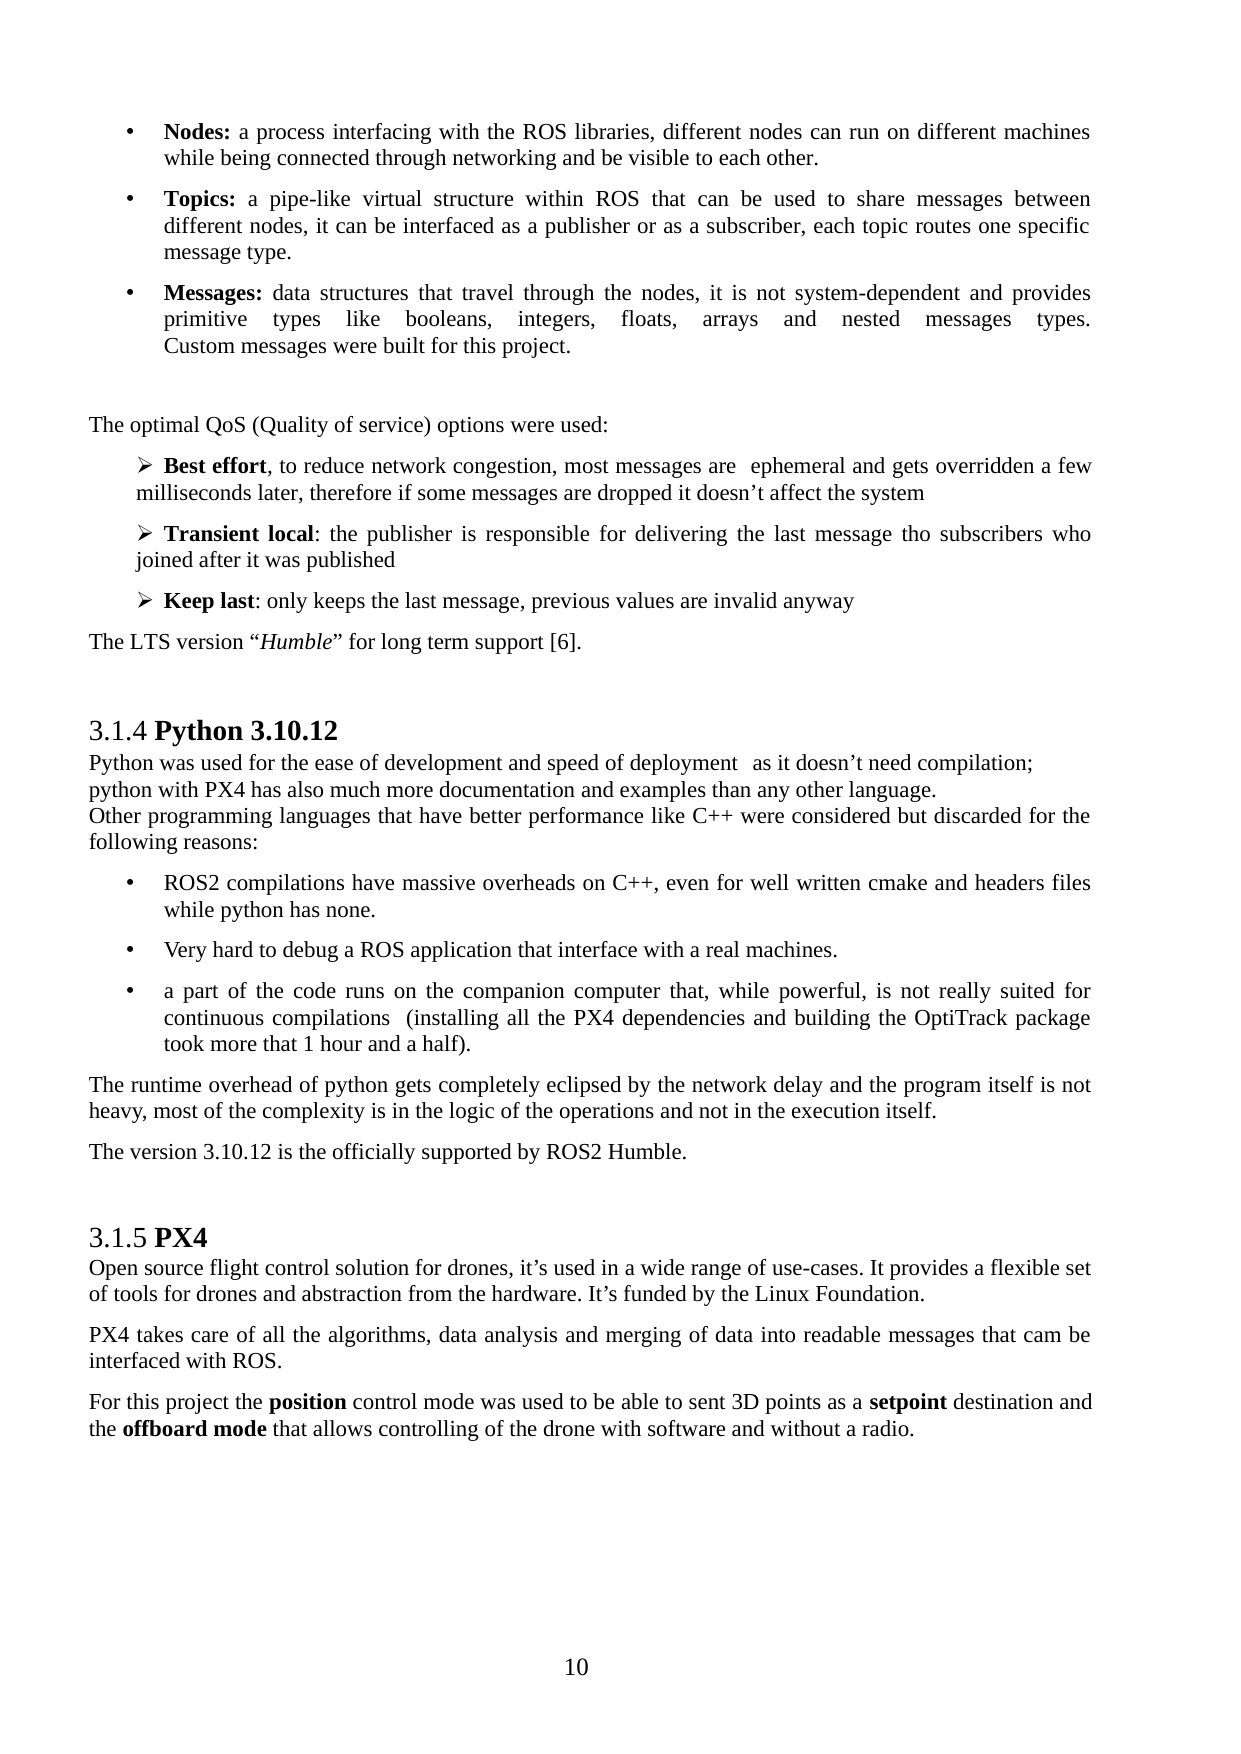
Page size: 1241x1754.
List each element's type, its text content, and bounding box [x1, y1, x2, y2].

list The LTS version “Humble” for long term support [6]. [32, 628, 1093, 654]
list Very hard to debug a ROS application that interface with a real machines. [126, 937, 1093, 963]
list Nodes: a process interfacing with the ROS libraries, different nodes can run on different machines while being connected through networking and be visible to each other. [126, 118, 1093, 171]
list The runtime overhead of python gets completely eclipsed by the network delay and the program itself is not heavy, most of the complexity is in the logic of the operations and not in the execution itself. [32, 1071, 1093, 1124]
list Best effort, to reduce network congestion, most messages are ephemeral and gets overridden a few milliseconds later, therefore if some messages are dropped it doesn’t affect the system [136, 452, 1093, 505]
list PX4 takes care of all the algorithms, data analysis and merging of data into readable messages that cam be interfaced with ROS. [32, 1321, 1093, 1374]
list For this project the position control mode was used to be able to sent 3D points as a setpoint destination and the offboard mode that allows controlling of the drone with software and without a radio. [32, 1388, 1093, 1441]
list ROS2 compilations have massive overheads on C++, even for well written cmake and headers files while python has none. [126, 869, 1093, 922]
list Messages: data structures that travel through the nodes, it is not system-dependent and provides primitive types like booleans, integers, floats, arrays and nested messages types. Custom messages were built for this project. [126, 279, 1093, 358]
subtitle 3.1.4 Python 3.10.12 [88, 713, 1093, 746]
list Other programming languages that have better performance like C++ were considered but discarded for the following reasons: [32, 802, 1093, 855]
list 3.1.5 PX4 Open source flight control solution for drones, it’s used in a wide range of use-cases. It provides a flexible set of tools for drones and abstraction from the hardware. It’s funded by the Linux Foundation. [32, 1220, 1093, 1307]
list The version 3.10.12 is the officially supported by ROS2 Humble. [88, 1138, 1093, 1165]
list Topics: a pipe-like virtual structure within ROS that can be used to share messages between different nodes, it can be interfaced as a publisher or as a subscriber, each topic routes one specific message type. [126, 185, 1093, 264]
list Transient local: the publisher is responsible for delivering the last message tho subscribers who joined after it was published [136, 520, 1093, 572]
list a part of the code runs on the companion computer that, while powerful, is not really suited for continuous compilations (installing all the PX4 dependencies and building the OptiTrack package took more that 1 hour and a half). [126, 977, 1093, 1057]
list The optimal QoS (Quality of service) options were used: [32, 412, 1093, 438]
text Python was used for the ease of development and speed of deployment as it doesn’t need compilation; python with PX4 has also much more documentation and examples than any other language. [88, 749, 1093, 802]
list Keep last: only keeps the last message, previous values are invalid anyway [136, 587, 1093, 613]
